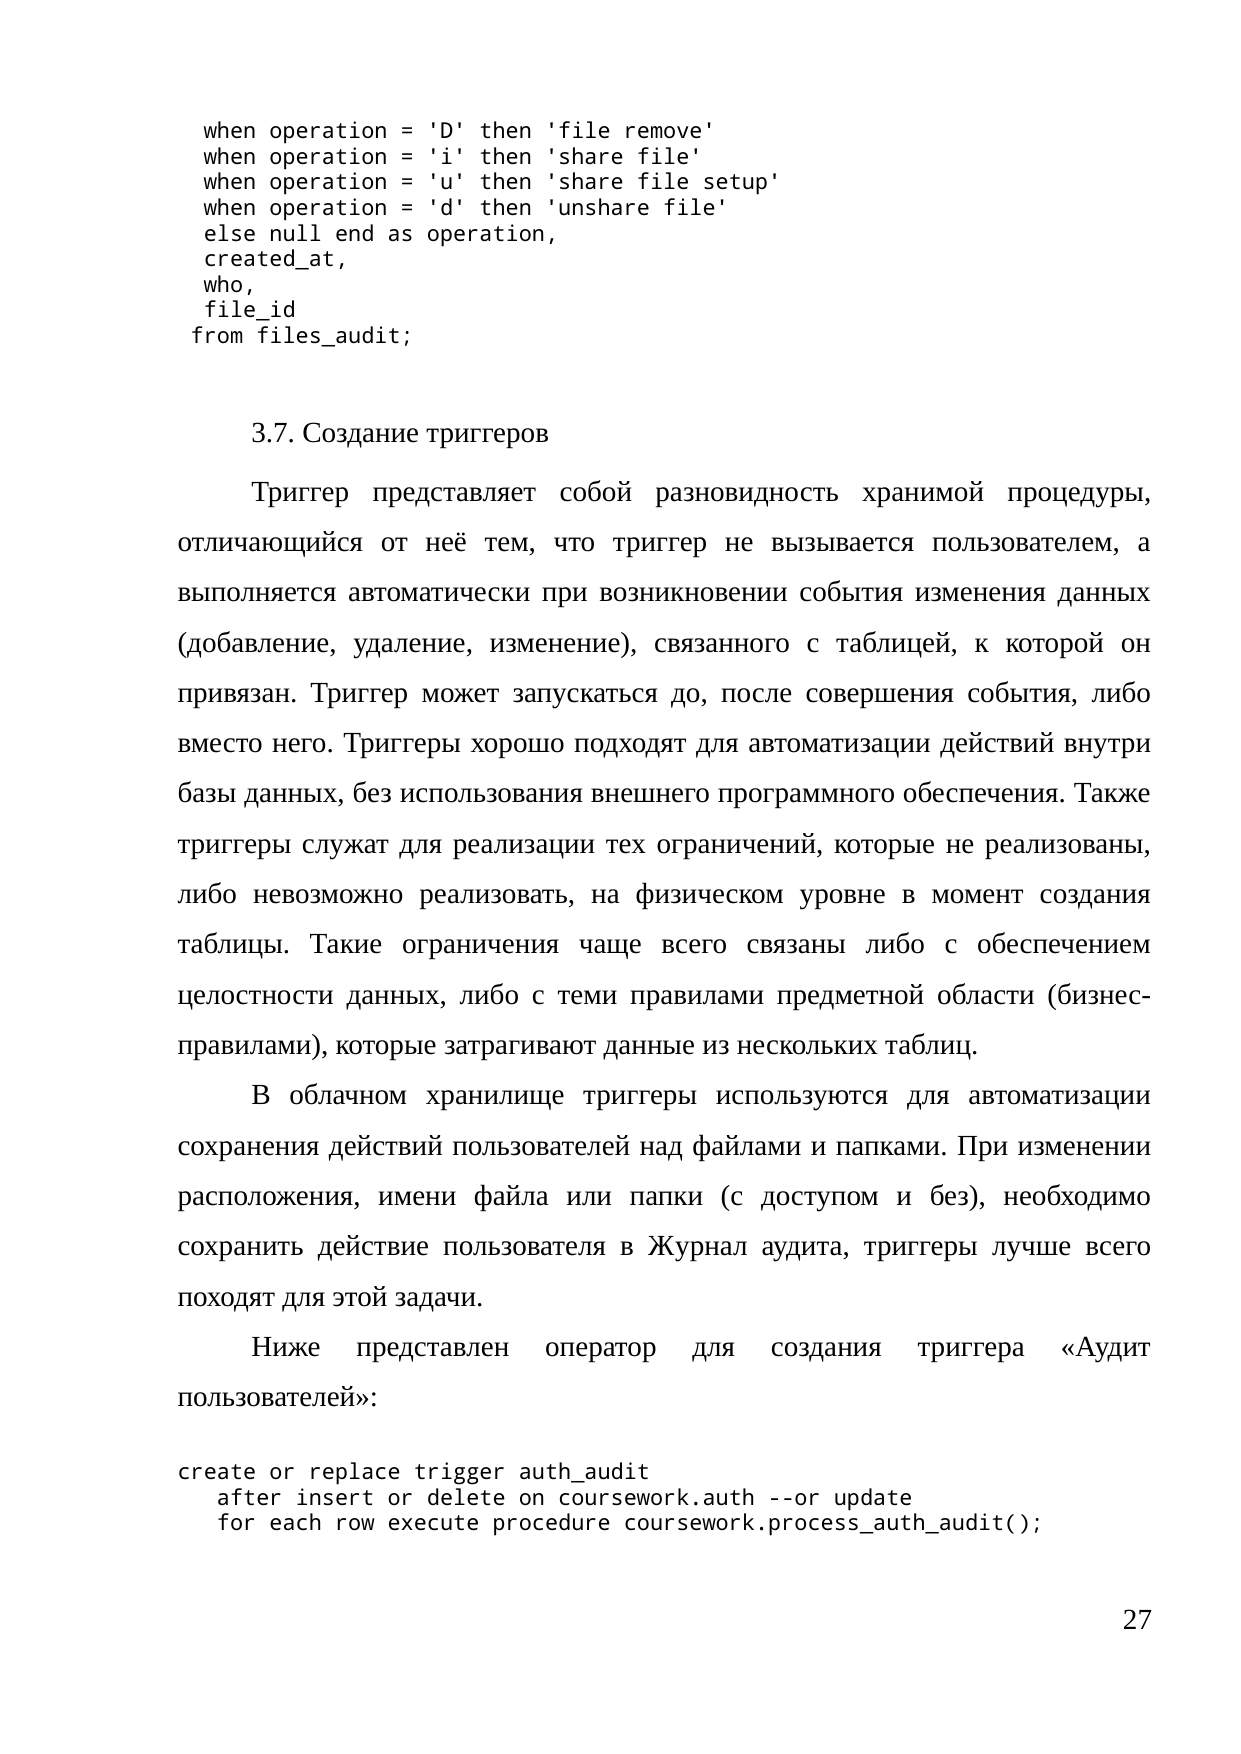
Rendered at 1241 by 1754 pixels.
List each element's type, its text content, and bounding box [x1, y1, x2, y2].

text Ниже представлен оператор для создания триггера «Аудит пользователей»: [177, 1329, 1152, 1413]
text else null end as operation, [177, 221, 1152, 246]
text when operation = 'u' then 'share file setup' [177, 169, 1152, 195]
subtitle 3.7. Создание триггеров [177, 415, 1152, 449]
text from files_audit; [177, 323, 1152, 349]
text when operation = 'D' then 'file remove' [177, 118, 1152, 144]
text when operation = 'd' then 'unshare file' [177, 195, 1152, 221]
text when operation = 'i' then 'share file' [177, 144, 1152, 169]
text after insert or delete on coursework.auth --or update [177, 1485, 1152, 1510]
text create or replace trigger auth_audit [177, 1459, 1152, 1485]
text created_at, [177, 246, 1152, 272]
text Триггер представляет собой разновидность хранимой процедуры, отличающийся от неё тем, что триггер не вызывается пользователем, а выполняется автоматически при возникновении события изменения данных (добавление, удаление, изменение), связанного с таблицей, к которой он привязан. Триггер может запускаться до, после совершения события, либо вместо него. Триггеры хорошо подходят для автоматизации действий внутри базы данных, без использования внешнего программного обеспечения. Также триггеры служат для реализации тех ограничений, которые не реализованы, либо невозможно реализовать, на физическом уровне в момент создания таблицы. Такие ограничения чаще всего связаны либо с обеспечением целостности данных, либо с теми правилами предметной области (бизнес-правилами), которые затрагивают данные из нескольких таблиц. [177, 474, 1152, 1061]
text file_id [177, 297, 1152, 323]
text for each row execute procedure coursework.process_auth_audit(); [177, 1510, 1152, 1536]
text В облачном хранилище триггеры используются для автоматизации сохранения действий пользователей над файлами и папками. При изменении расположения, имени файла или папки (с доступом и без), необходимо сохранить действие пользователя в Журнал аудита, триггеры лучше всего походят для этой задачи. [177, 1077, 1152, 1312]
text who, [177, 272, 1152, 297]
